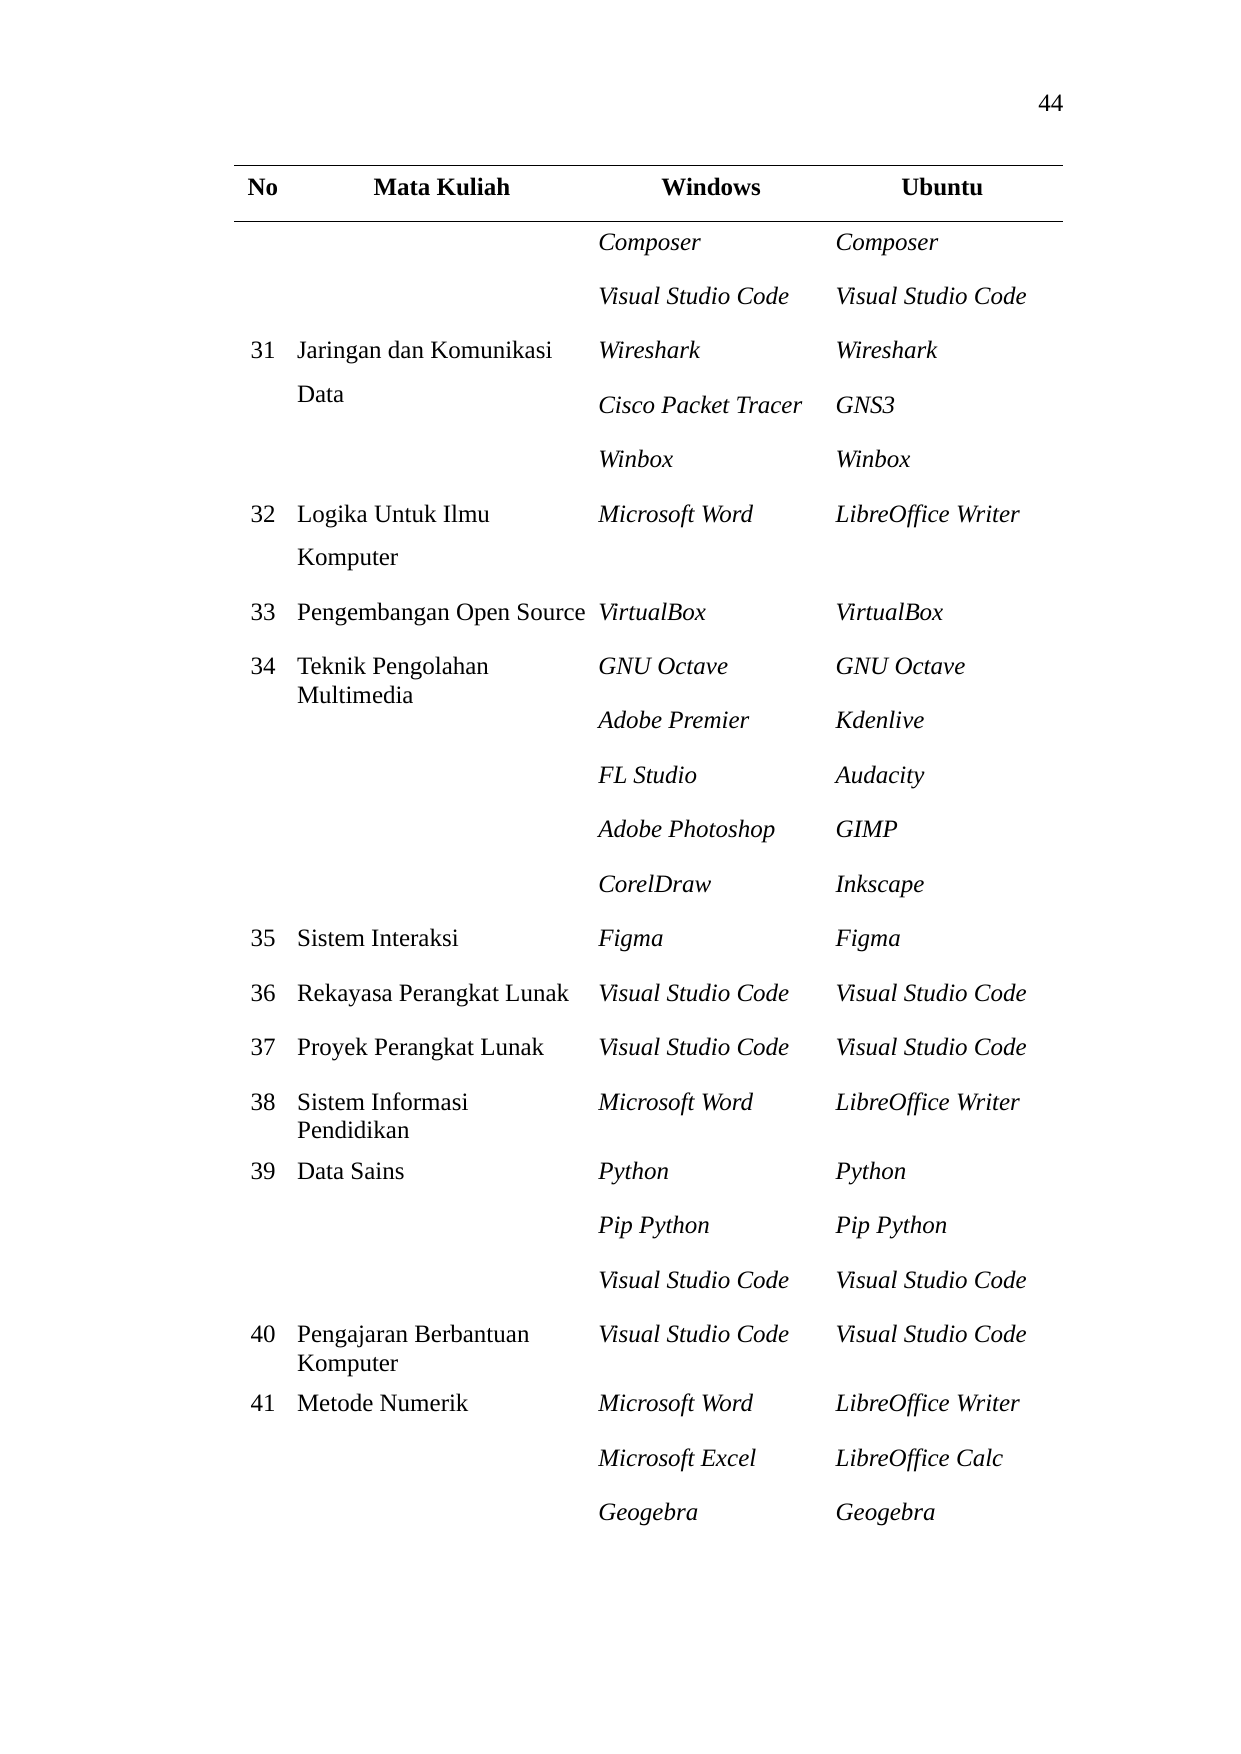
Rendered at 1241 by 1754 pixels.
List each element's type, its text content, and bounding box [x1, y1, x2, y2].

table_cell 33 [234, 591, 291, 645]
table_cell Microsoft Word [592, 1383, 829, 1437]
table_cell Visual Studio Code [592, 1314, 829, 1382]
table_cell Microsoft Word [592, 1081, 829, 1150]
table_cell Visual Studio Code [830, 275, 1063, 330]
table_cell 38 [234, 1081, 291, 1150]
table_header Ubuntu [830, 166, 1063, 221]
table_cell Visual Studio Code [830, 1314, 1063, 1382]
table_cell Geogebra [830, 1491, 1063, 1546]
table_cell 41 [234, 1383, 291, 1546]
table_cell Composer [830, 222, 1063, 275]
table_cell 36 [234, 972, 291, 1027]
table_header No [234, 166, 291, 221]
table_cell CorelDraw [592, 863, 829, 918]
table_cell Adobe Photoshop [592, 809, 829, 863]
table_cell Figma [592, 918, 829, 972]
table_cell Geogebra [592, 1491, 829, 1546]
table_cell GIMP [830, 809, 1063, 863]
table_cell Figma [830, 918, 1063, 972]
table_cell Visual Studio Code [592, 1027, 829, 1081]
table_cell Pip Python [830, 1205, 1063, 1259]
table_cell LibreOffice Writer [830, 1383, 1063, 1437]
table_cell 39 [234, 1150, 291, 1313]
table_cell Winbox [592, 439, 829, 493]
table_cell GNU Octave [592, 645, 829, 700]
table_cell Winbox [830, 439, 1063, 493]
table_cell Visual Studio Code [592, 275, 829, 330]
table_header Windows [592, 166, 829, 221]
table_cell GNS3 [830, 384, 1063, 439]
table_cell Visual Studio Code [830, 972, 1063, 1027]
table_cell Cisco Packet Tracer [592, 384, 829, 439]
table_cell Teknik Pengolahan Multimedia [291, 645, 592, 918]
table_header Mata Kuliah [291, 166, 592, 221]
table_cell Visual Studio Code [592, 972, 829, 1027]
table_cell VirtualBox [592, 591, 829, 645]
table_cell Pengajaran Berbantuan Komputer [291, 1314, 592, 1382]
table_cell Visual Studio Code [830, 1259, 1063, 1313]
table_cell Visual Studio Code [830, 1027, 1063, 1081]
table_cell GNU Octave [830, 645, 1063, 700]
table_cell Inkscape [830, 863, 1063, 918]
table_cell Rekayasa Perangkat Lunak [291, 972, 592, 1027]
table_cell Pengembangan Open Source [291, 591, 592, 645]
table_cell LibreOffice Calc [830, 1437, 1063, 1491]
table_cell Sistem Informasi Pendidikan [291, 1081, 592, 1150]
table_cell Kdenlive [830, 700, 1063, 754]
table_cell Audacity [830, 754, 1063, 809]
table_cell Composer [592, 222, 829, 275]
table_cell Wireshark [830, 330, 1063, 384]
table_cell 40 [234, 1314, 291, 1382]
table_cell Wireshark [592, 330, 829, 384]
table_cell Metode Numerik [291, 1383, 592, 1546]
table_cell Visual Studio Code [592, 1259, 829, 1313]
table_cell Microsoft Excel [592, 1437, 829, 1491]
table_cell 34 [234, 645, 291, 918]
table_cell 32 [234, 493, 291, 591]
table_cell Sistem Interaksi [291, 918, 592, 972]
table_cell Pip Python [592, 1205, 829, 1259]
table_cell Jaringan dan Komunikasi Data [291, 330, 592, 493]
table_cell Data Sains [291, 1150, 592, 1313]
table_cell Microsoft Word [592, 493, 829, 591]
table_cell FL Studio [592, 754, 829, 809]
table_cell Python [592, 1150, 829, 1204]
table_cell LibreOffice Writer [830, 493, 1063, 591]
table_cell 37 [234, 1027, 291, 1081]
table_cell 31 [234, 330, 291, 493]
table_cell Proyek Perangkat Lunak [291, 1027, 592, 1081]
table_cell Python [830, 1150, 1063, 1204]
table_cell Adobe Premier [592, 700, 829, 754]
table_cell Logika Untuk Ilmu Komputer [291, 493, 592, 591]
table_cell VirtualBox [830, 591, 1063, 645]
table_cell LibreOffice Writer [830, 1081, 1063, 1150]
table_cell 35 [234, 918, 291, 972]
